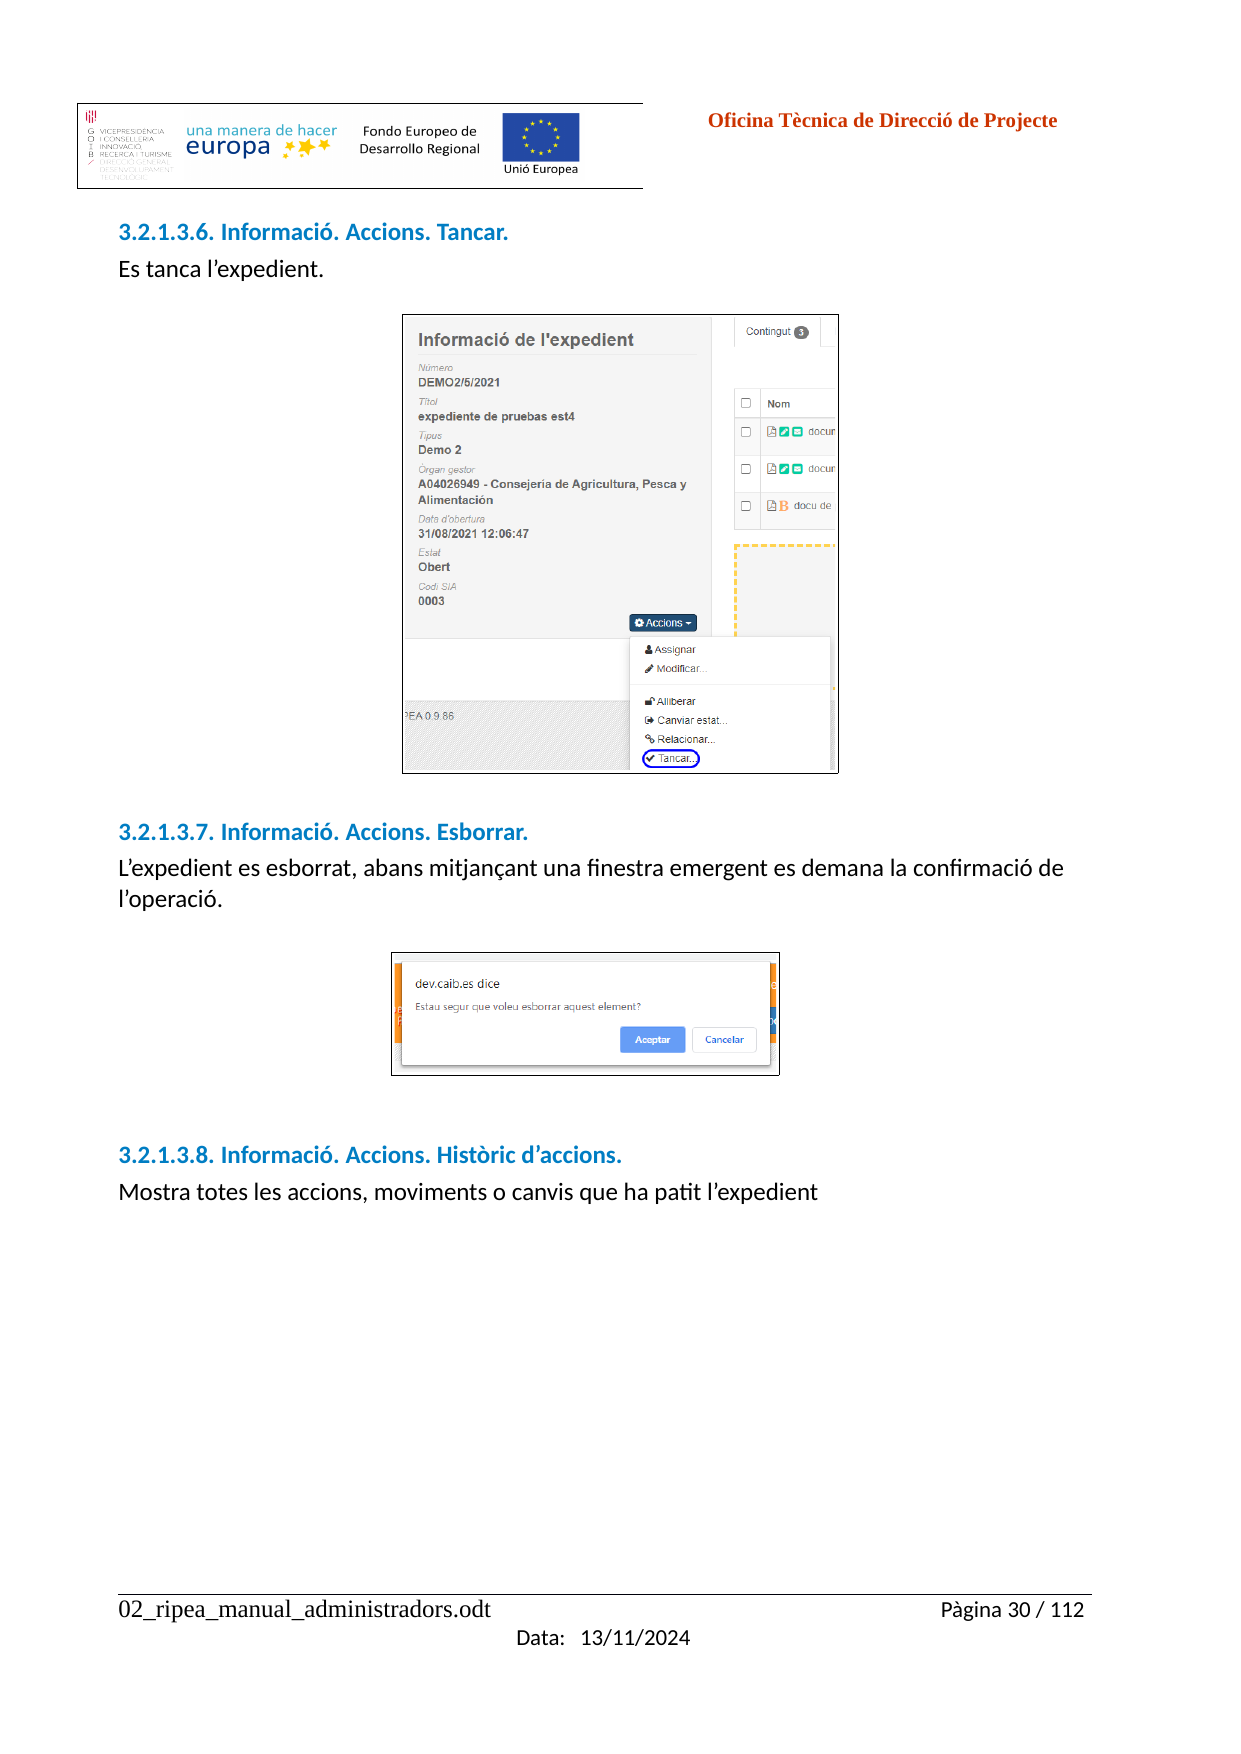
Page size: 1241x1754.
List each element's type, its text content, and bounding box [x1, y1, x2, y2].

picture [405, 317, 836, 770]
subtitle 3.2.1.3.6. Informació. Accions. Tancar. [118, 216, 1122, 247]
picture [394, 954, 777, 1072]
subtitle 3.2.1.3.8. Informació. Accions. Històric d’accions. [118, 1140, 1122, 1170]
subtitle 3.2.1.3.7. Informació. Accions. Esborrar. [118, 816, 1122, 846]
text Es tanca l’expedient. [118, 253, 1122, 284]
picture [184, 108, 585, 182]
picture [82, 108, 178, 182]
text L’expedient es esborrat, abans mitjançant una finestra emergent es demana la confirmació de l’operació. [118, 852, 1122, 913]
text Mostra totes les accions, moviments o canvis que ha patit l’expedient [118, 1176, 1122, 1207]
